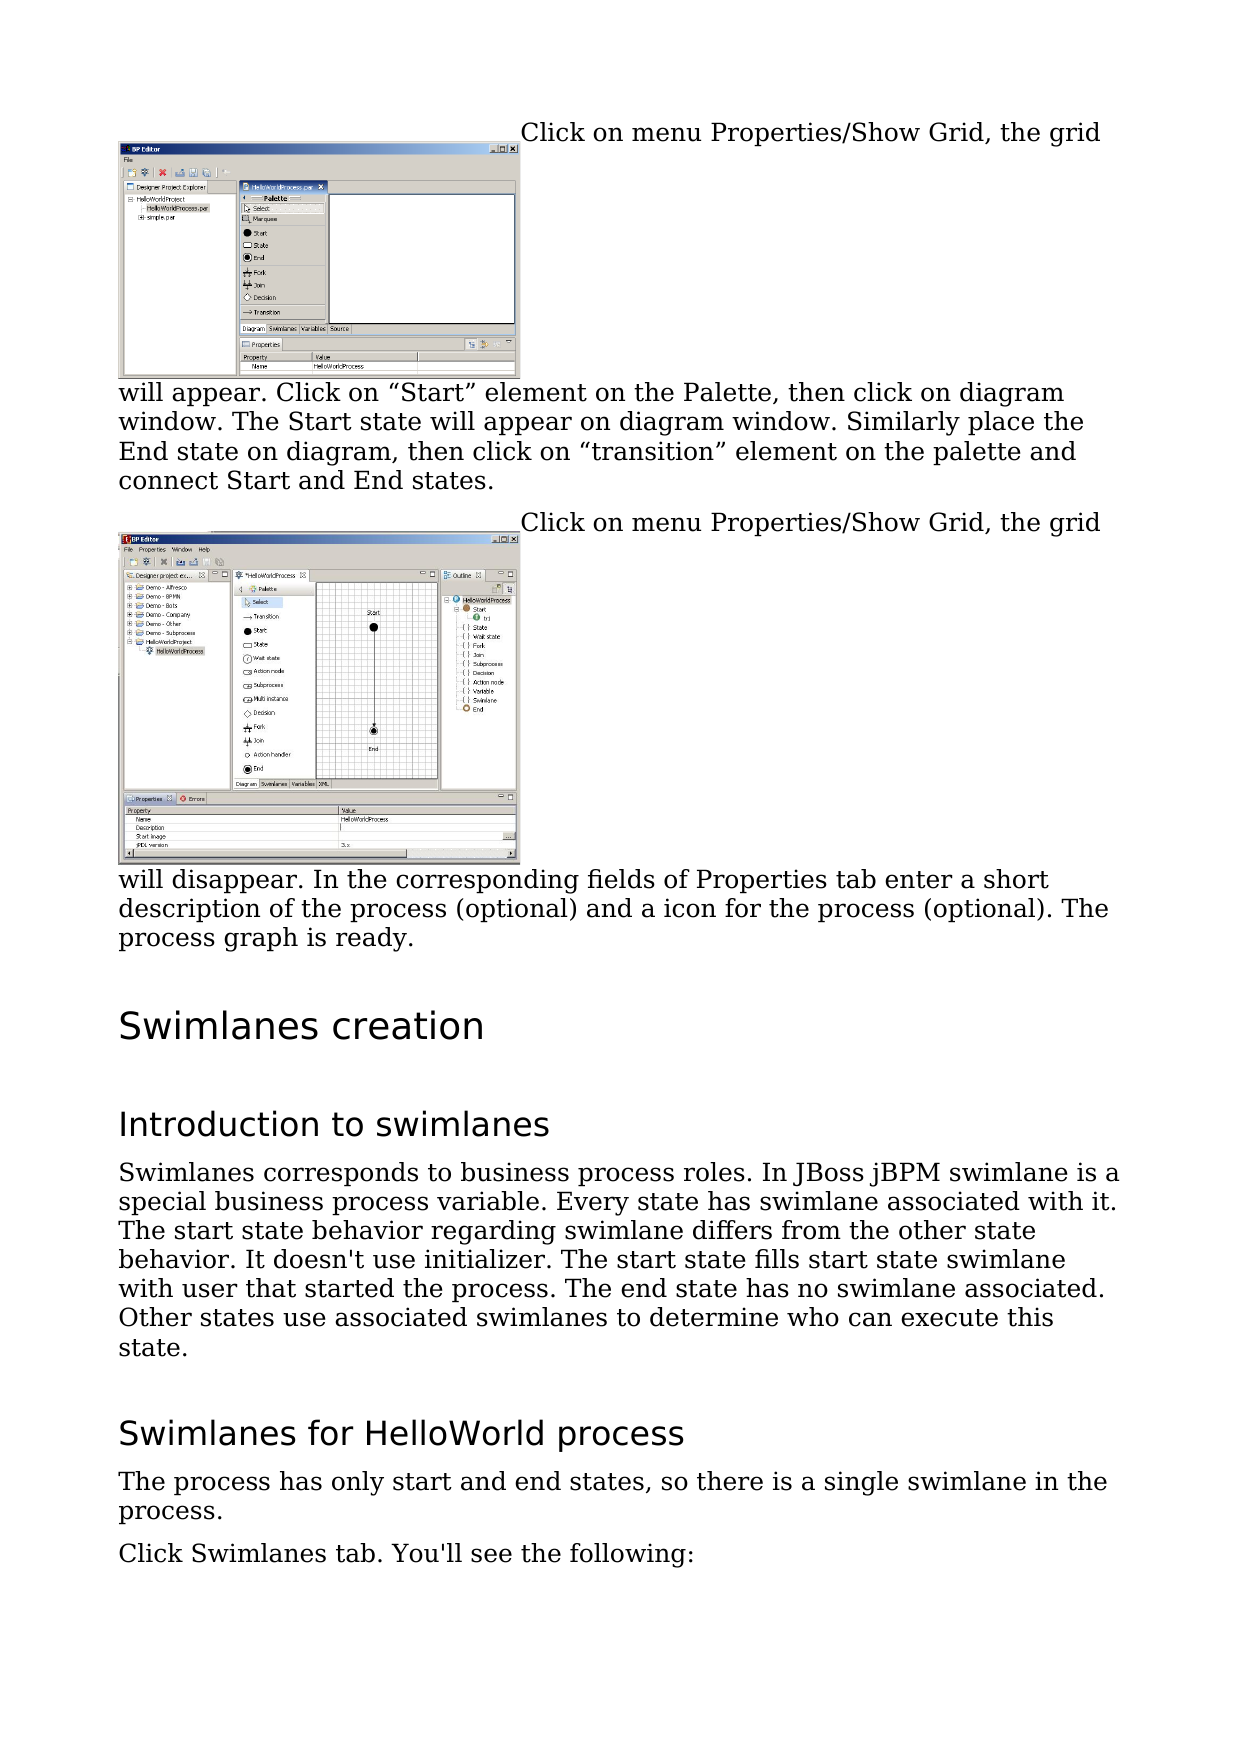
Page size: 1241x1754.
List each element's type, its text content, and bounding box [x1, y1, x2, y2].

picture [118, 531, 521, 865]
subtitle Swimlanes creation [118, 1005, 1122, 1048]
text Click Swimlanes tab. You'll see the following: [118, 1539, 1122, 1568]
subtitle Introduction to swimlanes [118, 1105, 1122, 1144]
text The process has only start and end states, so there is a single swimlane in the process. [118, 1467, 1122, 1525]
subtitle Swimlanes for HelloWorld process [118, 1414, 1122, 1453]
text Swimlanes corresponds to business process roles. In JBoss jBPM swimlane is a special business process variable. Every state has swimlane associated with it. The start state behavior regarding swimlane differs from the other state behavior. It doesn't use initializer. The start state fills start state swimlane with user that started the process. The end state has no swimlane associated. Other states use associated swimlanes to determine who can execute this state. [118, 1158, 1122, 1362]
text Click on menu Properties/Show Grid, the grid will disappear. In the corresponding fields of Properties tab enter a short description of the process (optional) and a icon for the process (optional). The process graph is ready. [118, 508, 1122, 952]
text Click on menu Properties/Show Grid, the grid will appear. Click on “Start” element on the Palette, then click on diagram window. The Start state will appear on diagram window. Similarly place the End state on diagram, then click on “transition” element on the palette and connect Start and End states. [118, 118, 1122, 495]
picture [118, 141, 521, 379]
